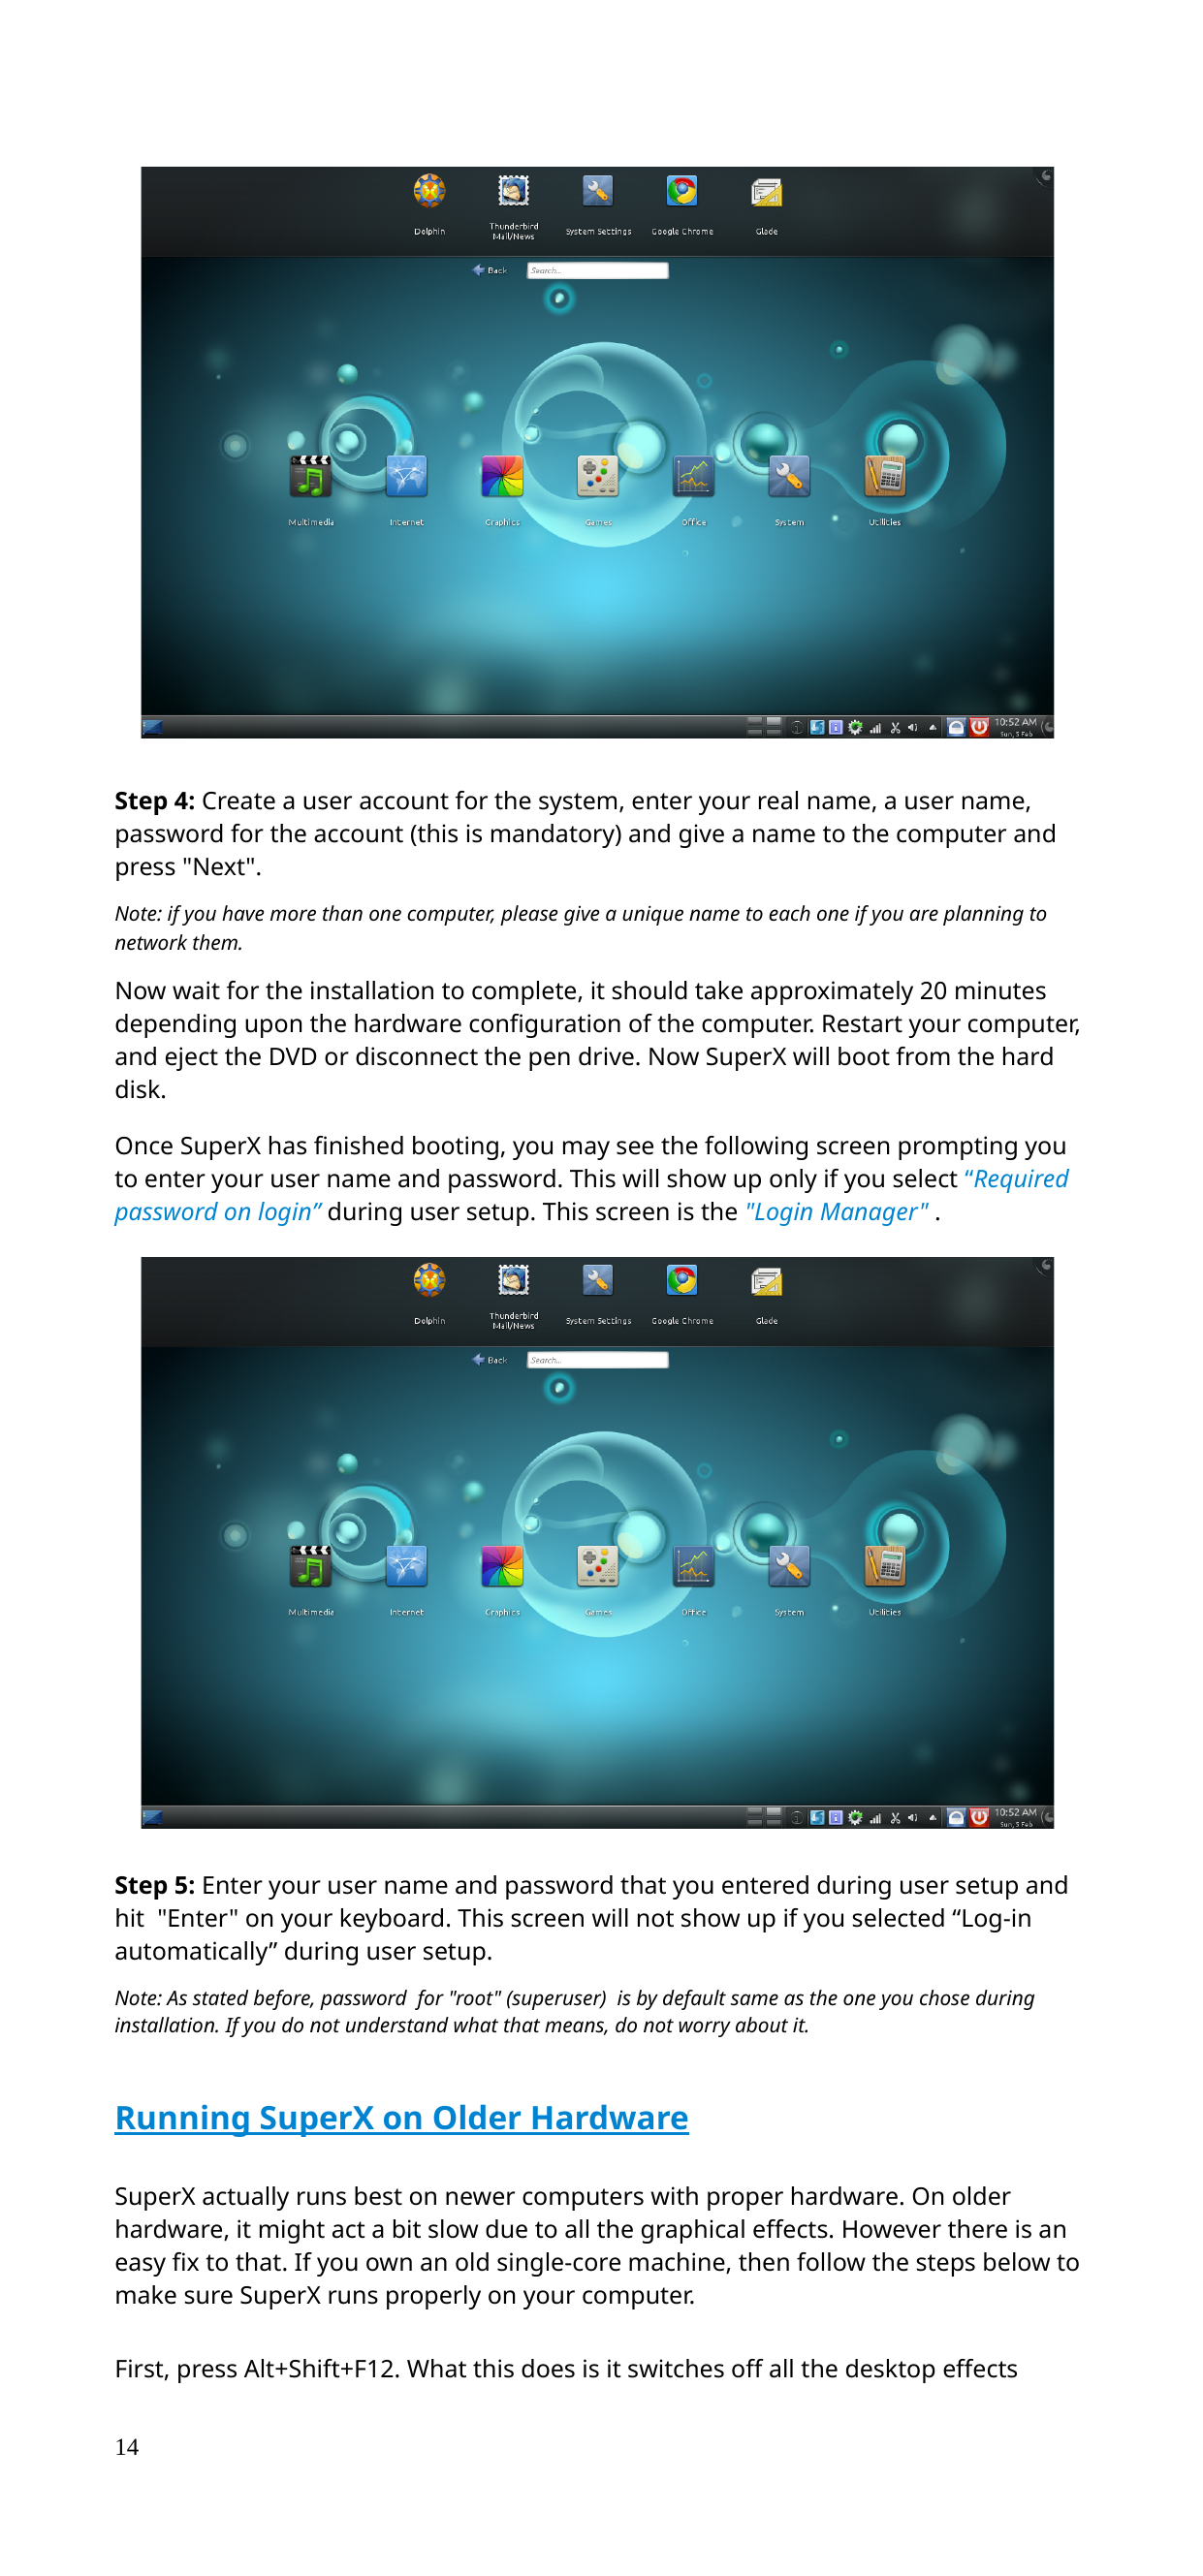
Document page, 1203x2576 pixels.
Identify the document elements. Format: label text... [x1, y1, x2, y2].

picture [141, 1257, 1055, 1829]
text Once SuperX has finished booting, you may see the following screen prompting you to enter your user name and password. This will show up only if you select “Required password on login” during user setup. This screen is the "Login Manager" . [114, 1128, 1088, 1227]
picture [141, 167, 1055, 738]
text SuperX actually runs best on newer computers with proper hardware. On older hardware, it might act a bit slow due to all the graphical effects. However there is an easy fix to that. If you own an old single-core machine, then follow the steps below to make sure SuperX runs properly on your computer. [114, 2180, 1088, 2311]
text Now wait for the installation to complete, it should take approximately 20 minutes depending upon the hardware configuration of the computer. Restart your computer, and eject the DVD or disconnect the pen drive. Now SuperX will boot from the hard disk. [114, 973, 1088, 1106]
text Step 4: Create a user account for the system, enter your real name, a user name, password for the account (this is mandatory) and give a name to the computer and press "Next". [114, 783, 1088, 883]
text Note: if you have more than one computer, please give a unique name to each one if you are planning to network them. [114, 899, 1088, 957]
text Note: As stated before, password for "root" (superuser) is by default same as the one you chose during installation. If you do not understand what that means, do not worry about it. [114, 1984, 1088, 2039]
text First, press Alt+Shift+F12. What this does is it switches off all the desktop effects [114, 2352, 1088, 2385]
subtitle Running SuperX on Older Hardware [114, 2095, 1088, 2139]
text Step 5: Enter your user name and password that you entered during user setup and hit "Enter" on your keyboard. This screen will not show up if you selected “Log-in automatically” during user setup. [114, 1868, 1088, 1966]
